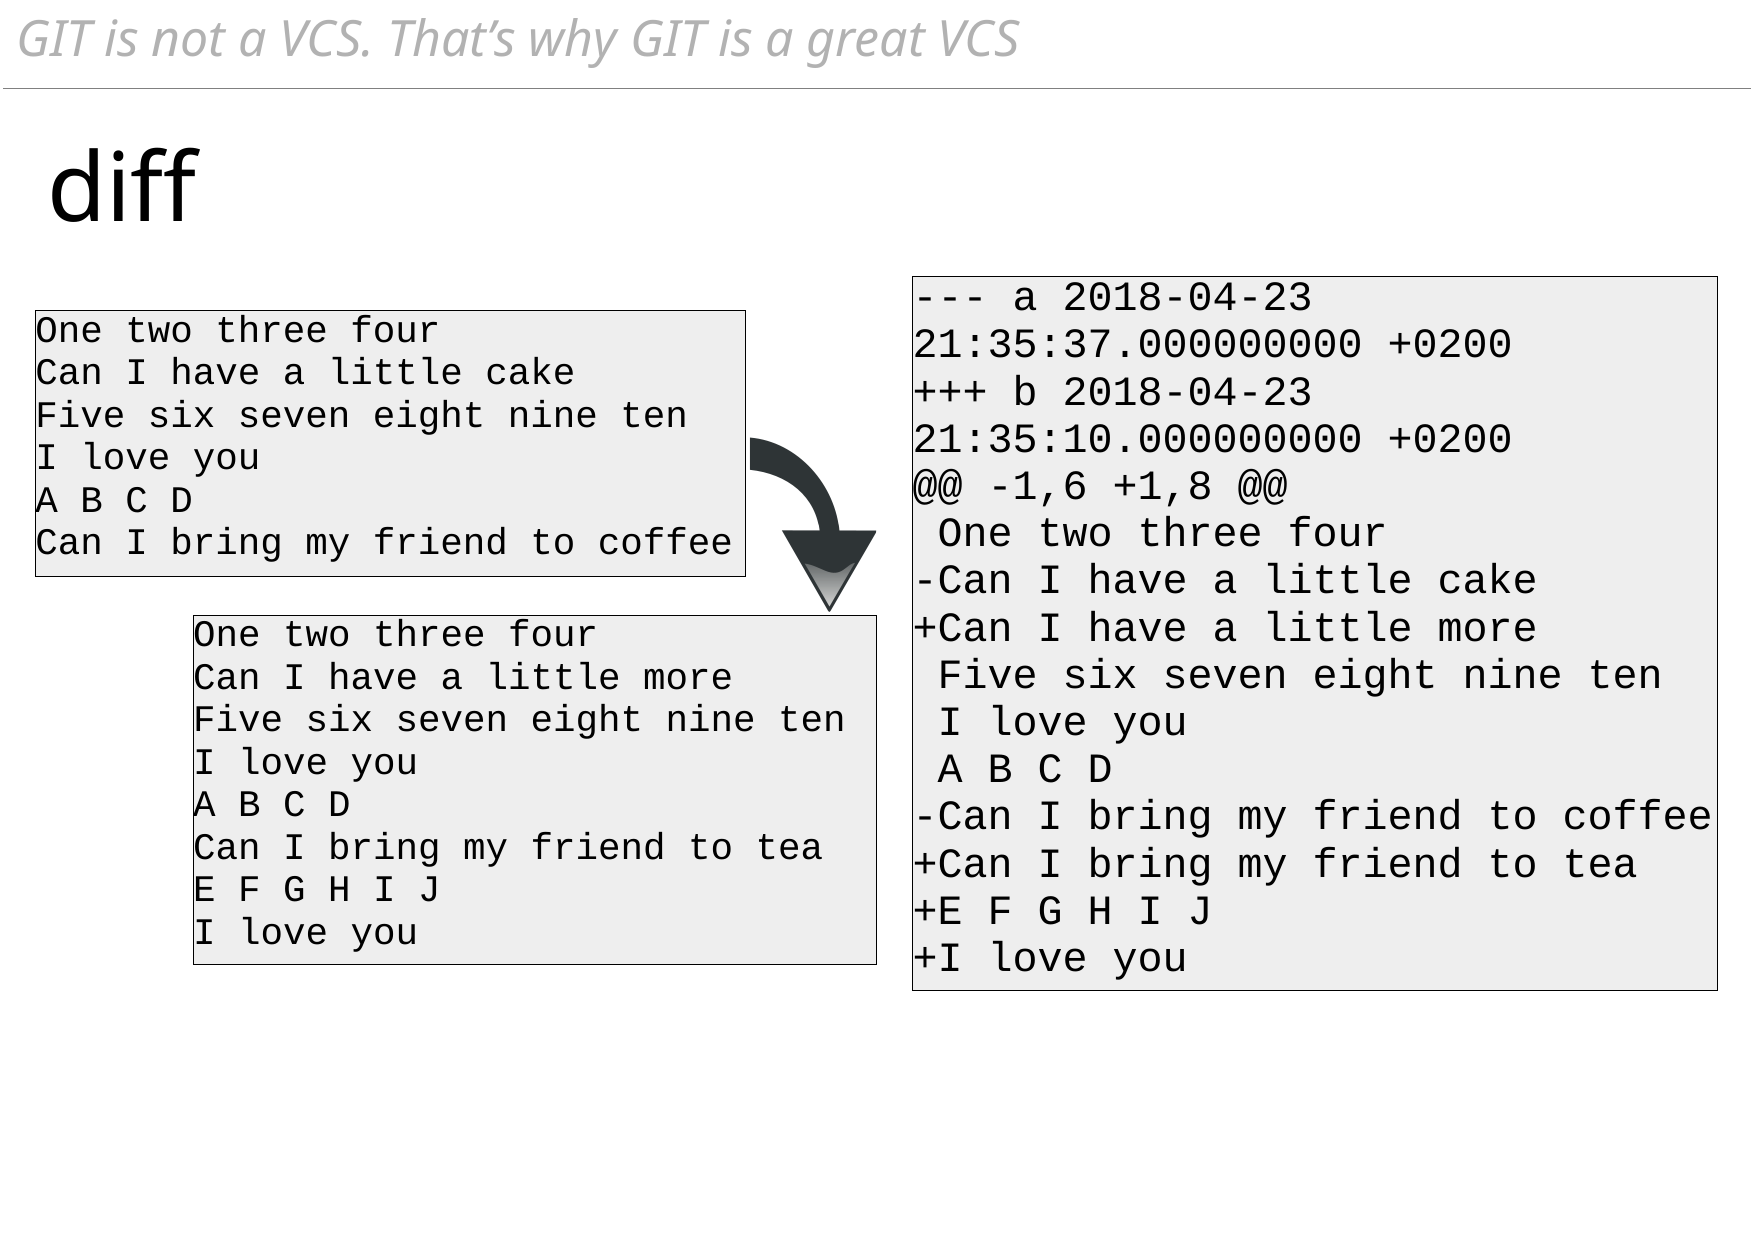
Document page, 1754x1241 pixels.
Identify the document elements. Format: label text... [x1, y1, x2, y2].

text diff [3, 118, 1751, 249]
picture [749, 437, 877, 612]
